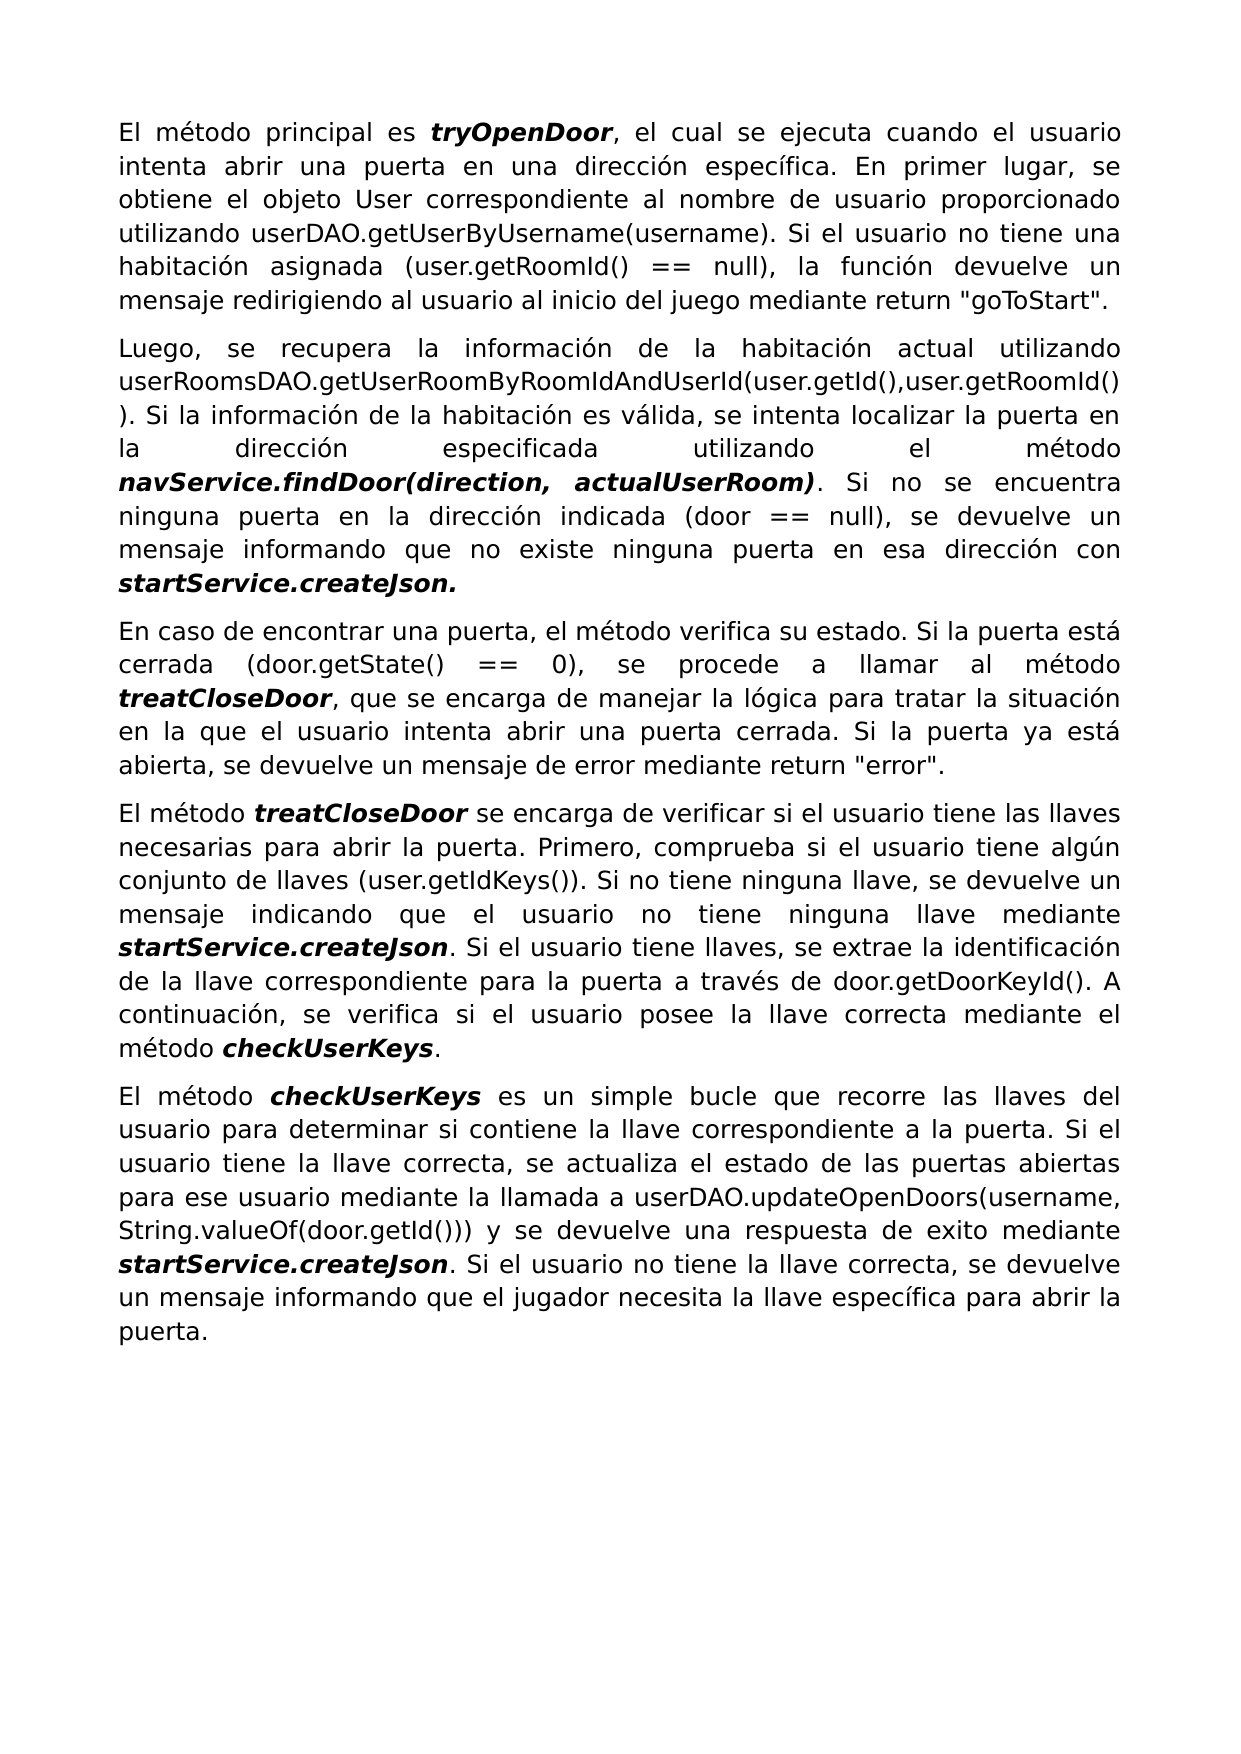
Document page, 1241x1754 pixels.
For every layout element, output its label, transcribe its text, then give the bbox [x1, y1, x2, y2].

text Luego, se recupera la información de la habitación actual utilizando userRoomsDAO.getUserRoomByRoomIdAndUserId(user.getId(),user.getRoomId()). Si la información de la habitación es válida, se intenta localizar la puerta en la dirección especificada utilizando el método navService.findDoor(direction, actualUserRoom). Si no se encuentra ninguna puerta en la dirección indicada (door == null), se devuelve un mensaje informando que no existe ninguna puerta en esa dirección con startService.createJson. [118, 334, 1122, 598]
text En caso de encontrar una puerta, el método verifica su estado. Si la puerta está cerrada (door.getState() == 0), se procede a llamar al método treatCloseDoor, que se encarga de manejar la lógica para tratar la situación en la que el usuario intenta abrir una puerta cerrada. Si la puerta ya está abierta, se devuelve un mensaje de error mediante return "error". [118, 617, 1122, 780]
text El método checkUserKeys es un simple bucle que recorre las llaves del usuario para determinar si contiene la llave correspondiente a la puerta. Si el usuario tiene la llave correcta, se actualiza el estado de las puertas abiertas para ese usuario mediante la llamada a userDAO.updateOpenDoors(username, String.valueOf(door.getId())) y se devuelve una respuesta de exito mediante startService.createJson. Si el usuario no tiene la llave correcta, se devuelve un mensaje informando que el jugador necesita la llave específica para abrir la puerta. [118, 1082, 1122, 1346]
text El método principal es tryOpenDoor, el cual se ejecuta cuando el usuario intenta abrir una puerta en una dirección específica. En primer lugar, se obtiene el objeto User correspondiente al nombre de usuario proporcionado utilizando userDAO.getUserByUsername(username). Si el usuario no tiene una habitación asignada (user.getRoomId() == null), la función devuelve un mensaje redirigiendo al usuario al inicio del juego mediante return "goToStart". [118, 118, 1122, 315]
text El método treatCloseDoor se encarga de verificar si el usuario tiene las llaves necesarias para abrir la puerta. Primero, comprueba si el usuario tiene algún conjunto de llaves (user.getIdKeys()). Si no tiene ninguna llave, se devuelve un mensaje indicando que el usuario no tiene ninguna llave mediante startService.createJson. Si el usuario tiene llaves, se extrae la identificación de la llave correspondiente para la puerta a través de door.getDoorKeyId(). A continuación, se verifica si el usuario posee la llave correcta mediante el método checkUserKeys. [118, 799, 1122, 1063]
